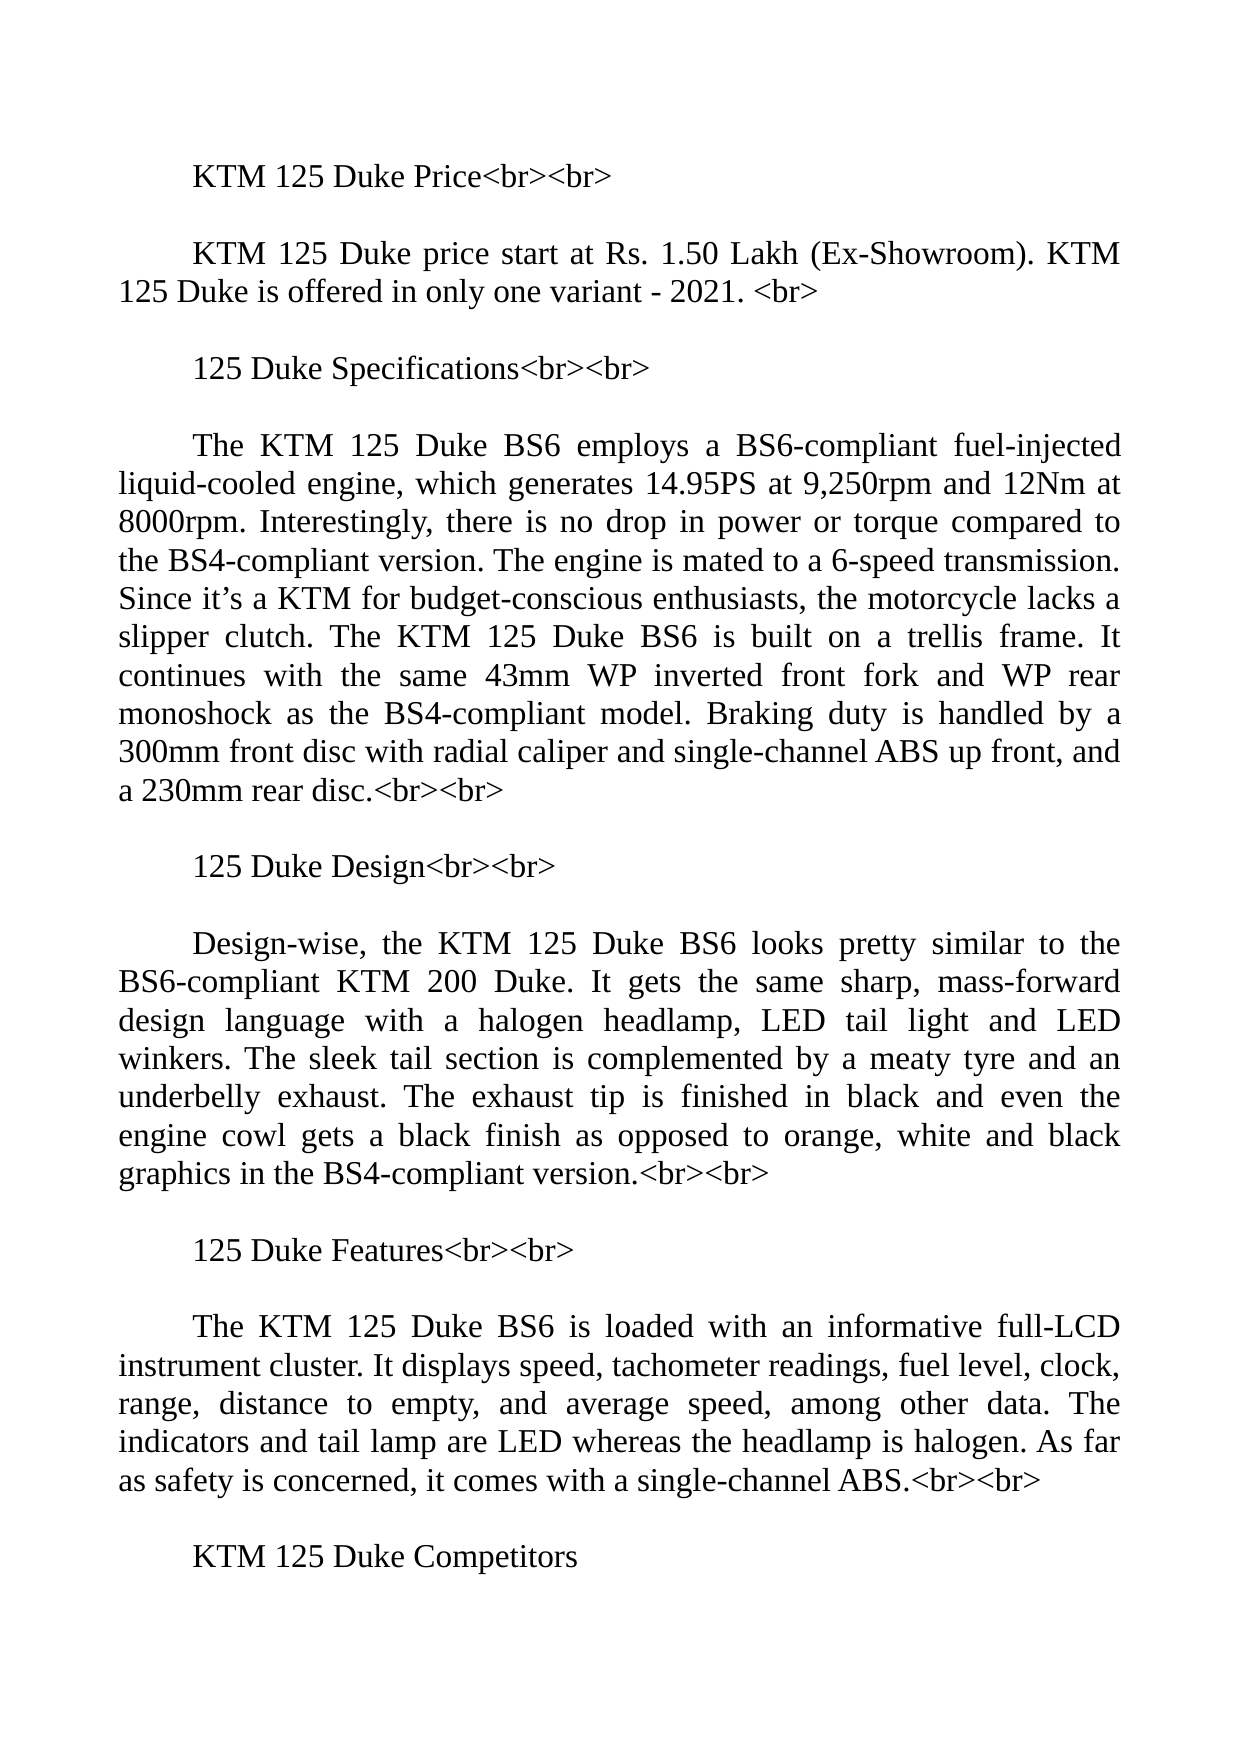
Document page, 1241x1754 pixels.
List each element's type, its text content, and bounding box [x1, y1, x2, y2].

text KTM 125 Duke Price<br><br> [118, 156, 1122, 195]
text KTM 125 Duke price start at Rs. 1.50 Lakh (Ex-Showroom). KTM 125 Duke is offered in only one variant - 2021. <br> [118, 233, 1122, 310]
text KTM 125 Duke Competitors [118, 1536, 1122, 1575]
text 125 Duke Features<br><br> [118, 1230, 1122, 1268]
text 125 Duke Design<br><br> [118, 846, 1122, 885]
text The KTM 125 Duke BS6 employs a BS6-compliant fuel-injected liquid-cooled engine, which generates 14.95PS at 9,250rpm and 12Nm at 8000rpm. Interestingly, there is no drop in power or torque compared to the BS4-compliant version. The engine is mated to a 6-speed transmission. Since it’s a KTM for budget-conscious enthusiasts, the motorcycle lacks a slipper clutch. The KTM 125 Duke BS6 is built on a trellis frame. It continues with the same 43mm WP inverted front fork and WP rear monoshock as the BS4-compliant model. Braking duty is handled by a 300mm front disc with radial caliper and single-channel ABS up front, and a 230mm rear disc.<br><br> [118, 425, 1122, 808]
text 125 Duke Specifications<br><br> [118, 348, 1122, 386]
text The KTM 125 Duke BS6 is loaded with an informative full-LCD instrument cluster. It displays speed, tachometer readings, fuel level, clock, range, distance to empty, and average speed, among other data. The indicators and tail lamp are LED whereas the headlamp is halogen. As far as safety is concerned, it comes with a single-channel ABS.<br><br> [118, 1306, 1122, 1498]
text Design-wise, the KTM 125 Duke BS6 looks pretty similar to the BS6-compliant KTM 200 Duke. It gets the same sharp, mass-forward design language with a halogen headlamp, LED tail light and LED winkers. The sleek tail section is complemented by a meaty tyre and an underbelly exhaust. The exhaust tip is finished in black and even the engine cowl gets a black finish as opposed to orange, white and black graphics in the BS4-compliant version.<br><br> [118, 923, 1122, 1191]
